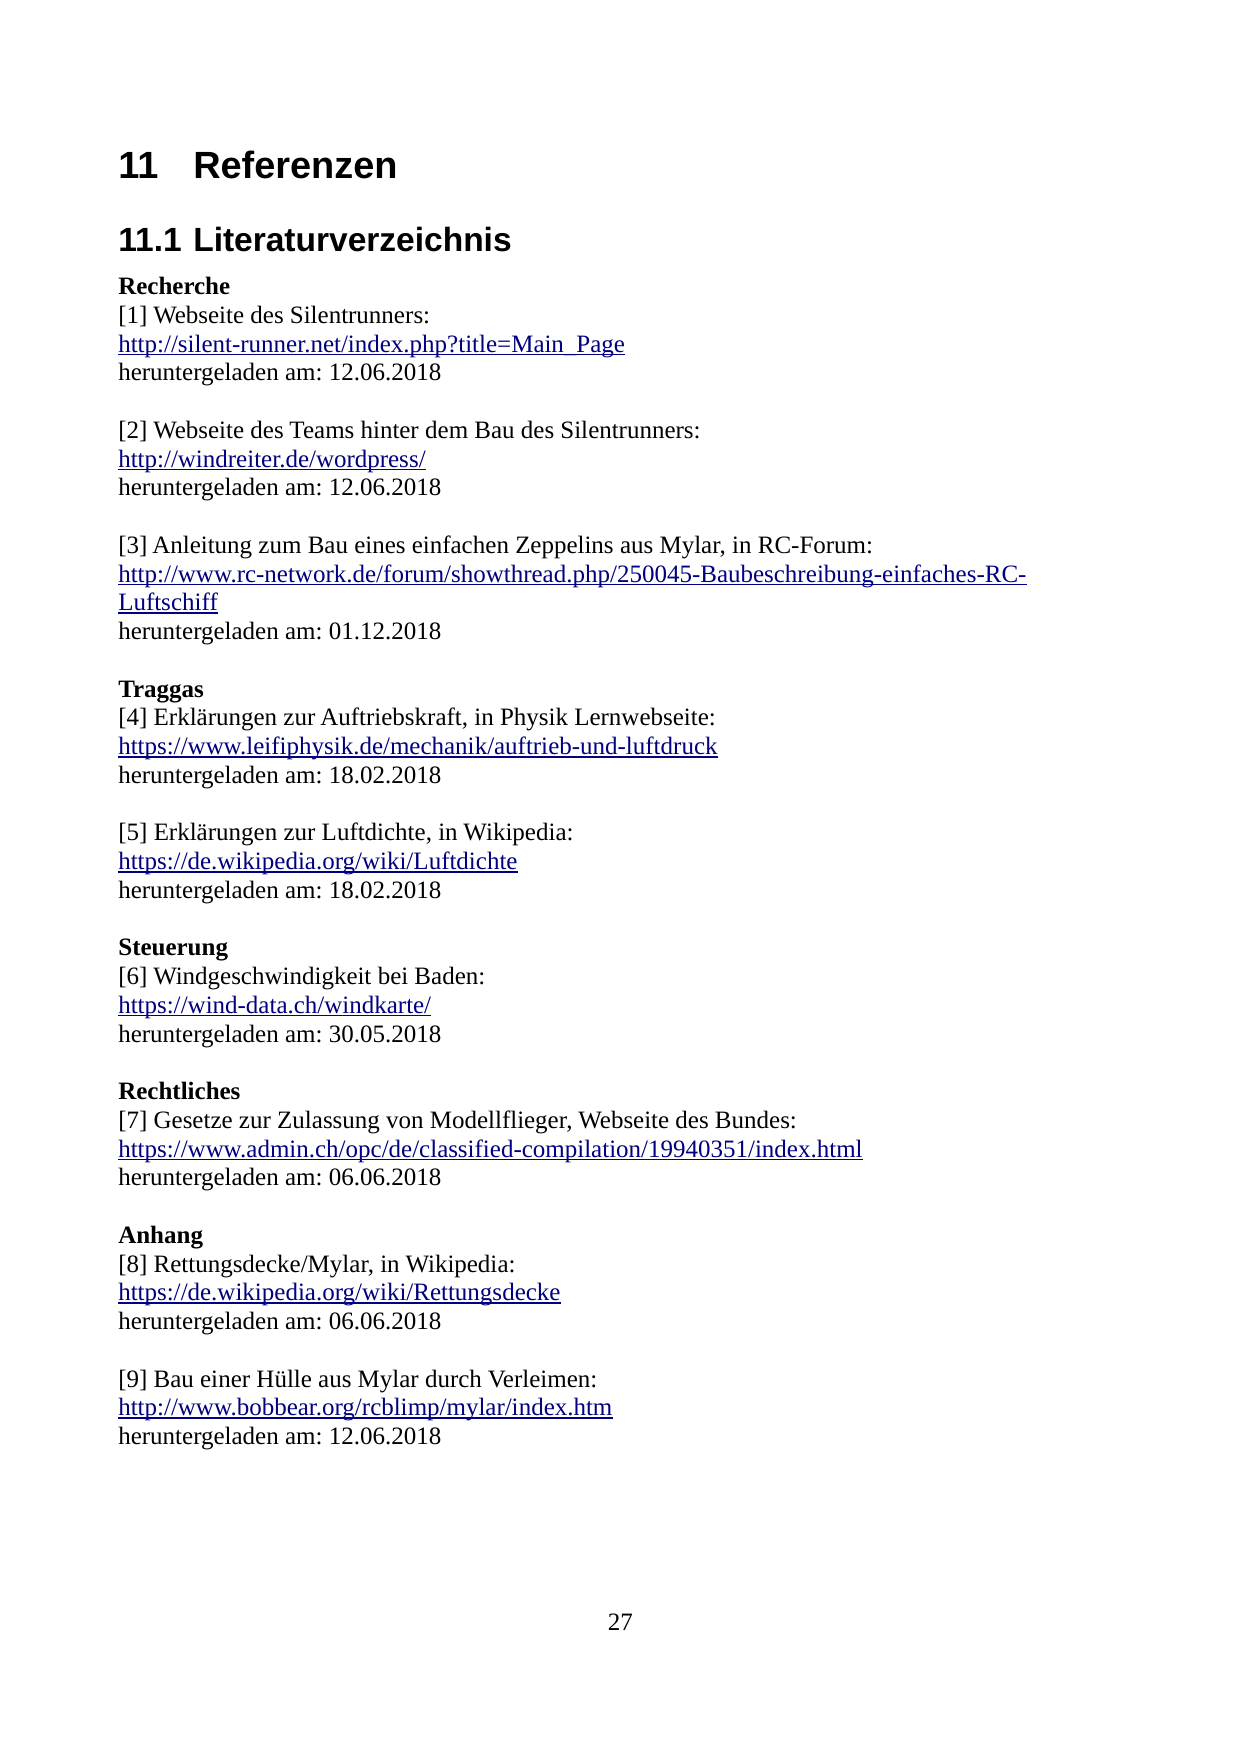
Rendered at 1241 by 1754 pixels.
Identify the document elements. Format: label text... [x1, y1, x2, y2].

text http://www.bobbear.org/rcblimp/mylar/index.htm [118, 1392, 1122, 1421]
text heruntergeladen am: 12.06.2018 [118, 357, 1122, 386]
text heruntergeladen am: 06.06.2018 [118, 1162, 1122, 1191]
text heruntergeladen am: 06.06.2018 [118, 1306, 1122, 1335]
text [5] Erklärungen zur Luftdichte, in Wikipedia: [118, 817, 1122, 846]
text [8] Rettungsdecke/Mylar, in Wikipedia: [118, 1249, 1122, 1277]
text Anhang [118, 1220, 1122, 1249]
text https://www.admin.ch/opc/de/classified-compilation/19940351/index.html [118, 1134, 1122, 1162]
subtitle Literaturverzeichnis [118, 220, 1122, 259]
text https://de.wikipedia.org/wiki/Rettungsdecke [118, 1277, 1122, 1306]
text http://silent-runner.net/index.php?title=Main_Page [118, 329, 1122, 357]
text [7] Gesetze zur Zulassung von Modellflieger, Webseite des Bundes: [118, 1105, 1122, 1134]
text http://www.rc-network.de/forum/showthread.php/250045-Baubeschreibung-einfaches-RC-Luftschiff [118, 559, 1122, 616]
text heruntergeladen am: 18.02.2018 [118, 875, 1122, 904]
text Rechtliches [118, 1076, 1122, 1105]
text [9] Bau einer Hülle aus Mylar durch Verleimen: [118, 1364, 1122, 1392]
text heruntergeladen am: 12.06.2018 [118, 1421, 1122, 1450]
text heruntergeladen am: 01.12.2018 [118, 616, 1122, 645]
text https://wind-data.ch/windkarte/ [118, 990, 1122, 1019]
subtitle Referenzen [118, 143, 1122, 187]
text [3] Anleitung zum Bau eines einfachen Zeppelins aus Mylar, in RC-Forum: [118, 530, 1122, 559]
text Steuerung [118, 932, 1122, 961]
text [1] Webseite des Silentrunners: [118, 300, 1122, 329]
text heruntergeladen am: 12.06.2018 [118, 472, 1122, 501]
text [2] Webseite des Teams hinter dem Bau des Silentrunners: [118, 415, 1122, 444]
text http://windreiter.de/wordpress/ [118, 444, 1122, 472]
text https://de.wikipedia.org/wiki/Luftdichte [118, 846, 1122, 875]
text https://www.leifiphysik.de/mechanik/auftrieb-und-luftdruck [118, 731, 1122, 760]
text [6] Windgeschwindigkeit bei Baden: [118, 961, 1122, 990]
text [4] Erklärungen zur Auftriebskraft, in Physik Lernwebseite: [118, 702, 1122, 731]
text heruntergeladen am: 30.05.2018 [118, 1019, 1122, 1047]
text Recherche [118, 271, 1122, 300]
text heruntergeladen am: 18.02.2018 [118, 760, 1122, 789]
text Traggas [118, 674, 1122, 702]
